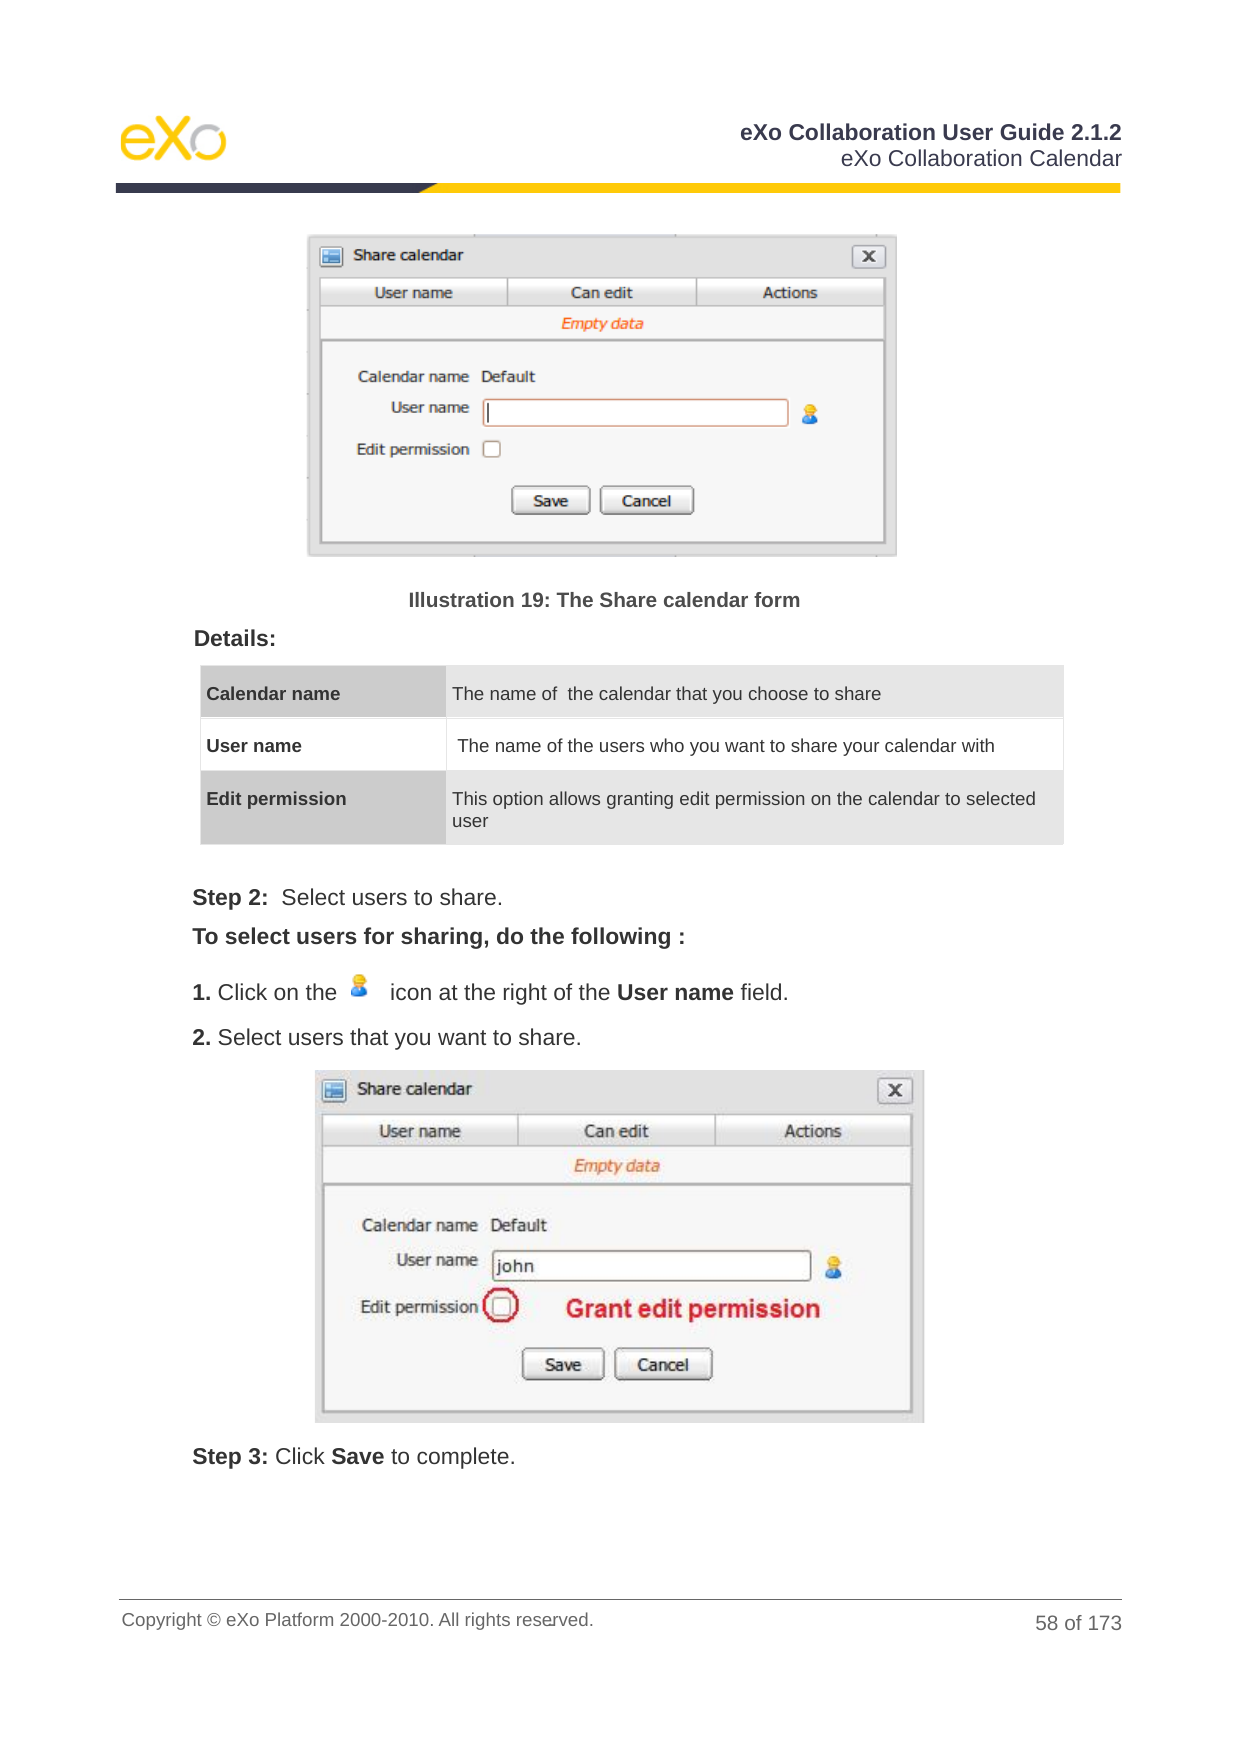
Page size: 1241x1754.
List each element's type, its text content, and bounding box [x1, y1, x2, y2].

table_cell This option allows granting edit permission on the calendar to selected user [447, 771, 1063, 844]
picture [314, 1070, 926, 1423]
table_cell Edit permission [201, 771, 446, 844]
table_header The name of the calendar that you choose to share [447, 666, 1063, 717]
table_cell User name [201, 719, 446, 770]
picture [306, 234, 897, 557]
list To select users for sharing, do the following : [154, 923, 1122, 949]
picture [115, 183, 1121, 193]
table_cell The name of the users who you want to share your calendar with [447, 719, 1063, 770]
table_header Calendar name [201, 666, 446, 717]
list 2. Select users that you want to share. [154, 1024, 1122, 1050]
list Details: [156, 227, 1122, 652]
list 1. Click on the icon at the right of the User name field. [154, 963, 1122, 1011]
list Illustration 19: The Share calendar form [292, 302, 917, 612]
list Step 3: Click Save to complete. [154, 1063, 1122, 1469]
list Step 2: Select users to share. [154, 884, 1122, 910]
picture [120, 115, 227, 161]
picture [351, 970, 377, 1003]
